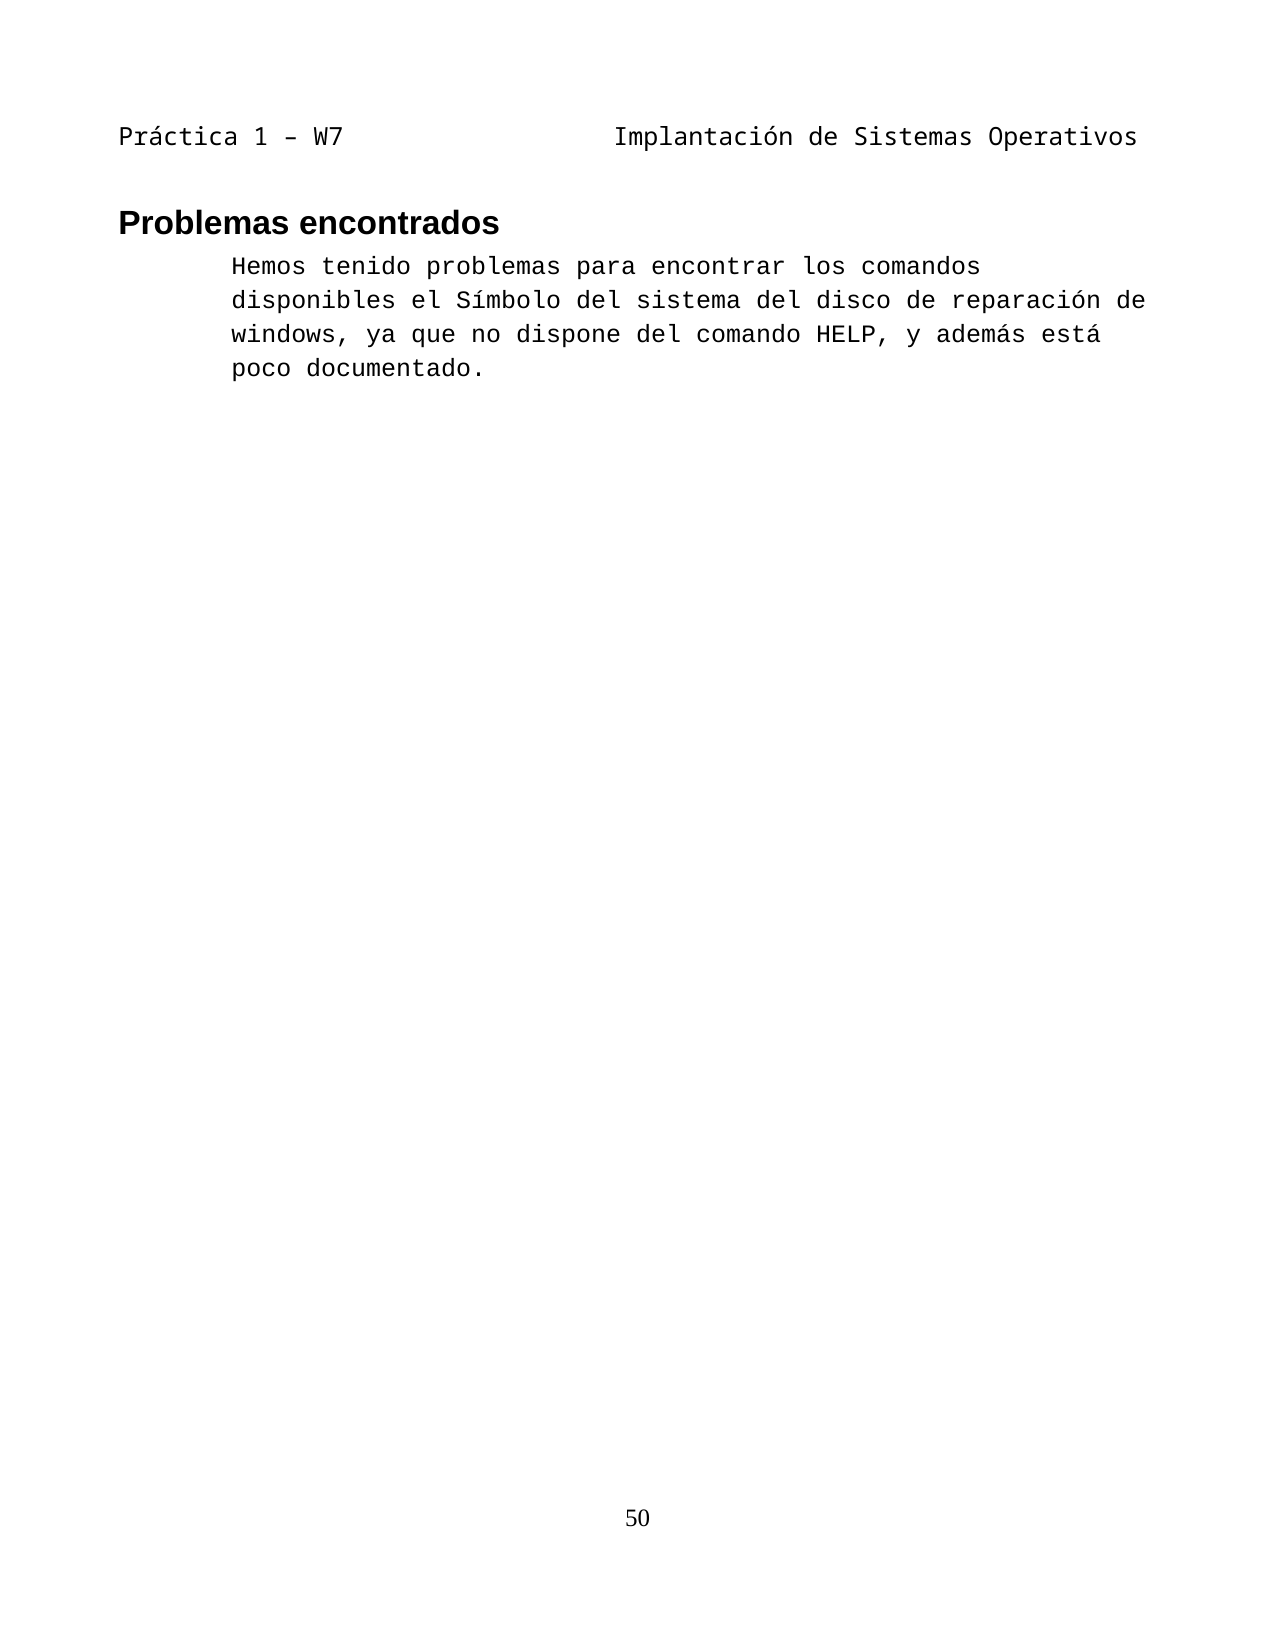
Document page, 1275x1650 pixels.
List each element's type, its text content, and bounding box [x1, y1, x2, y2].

text Hemos tenido problemas para encontrar los comandos disponibles el Símbolo del sistema del disco de reparación de windows, ya que no dispone del comando HELP, y además está poco documentado. [231, 254, 1157, 384]
text Problemas encontrados [118, 202, 1157, 241]
